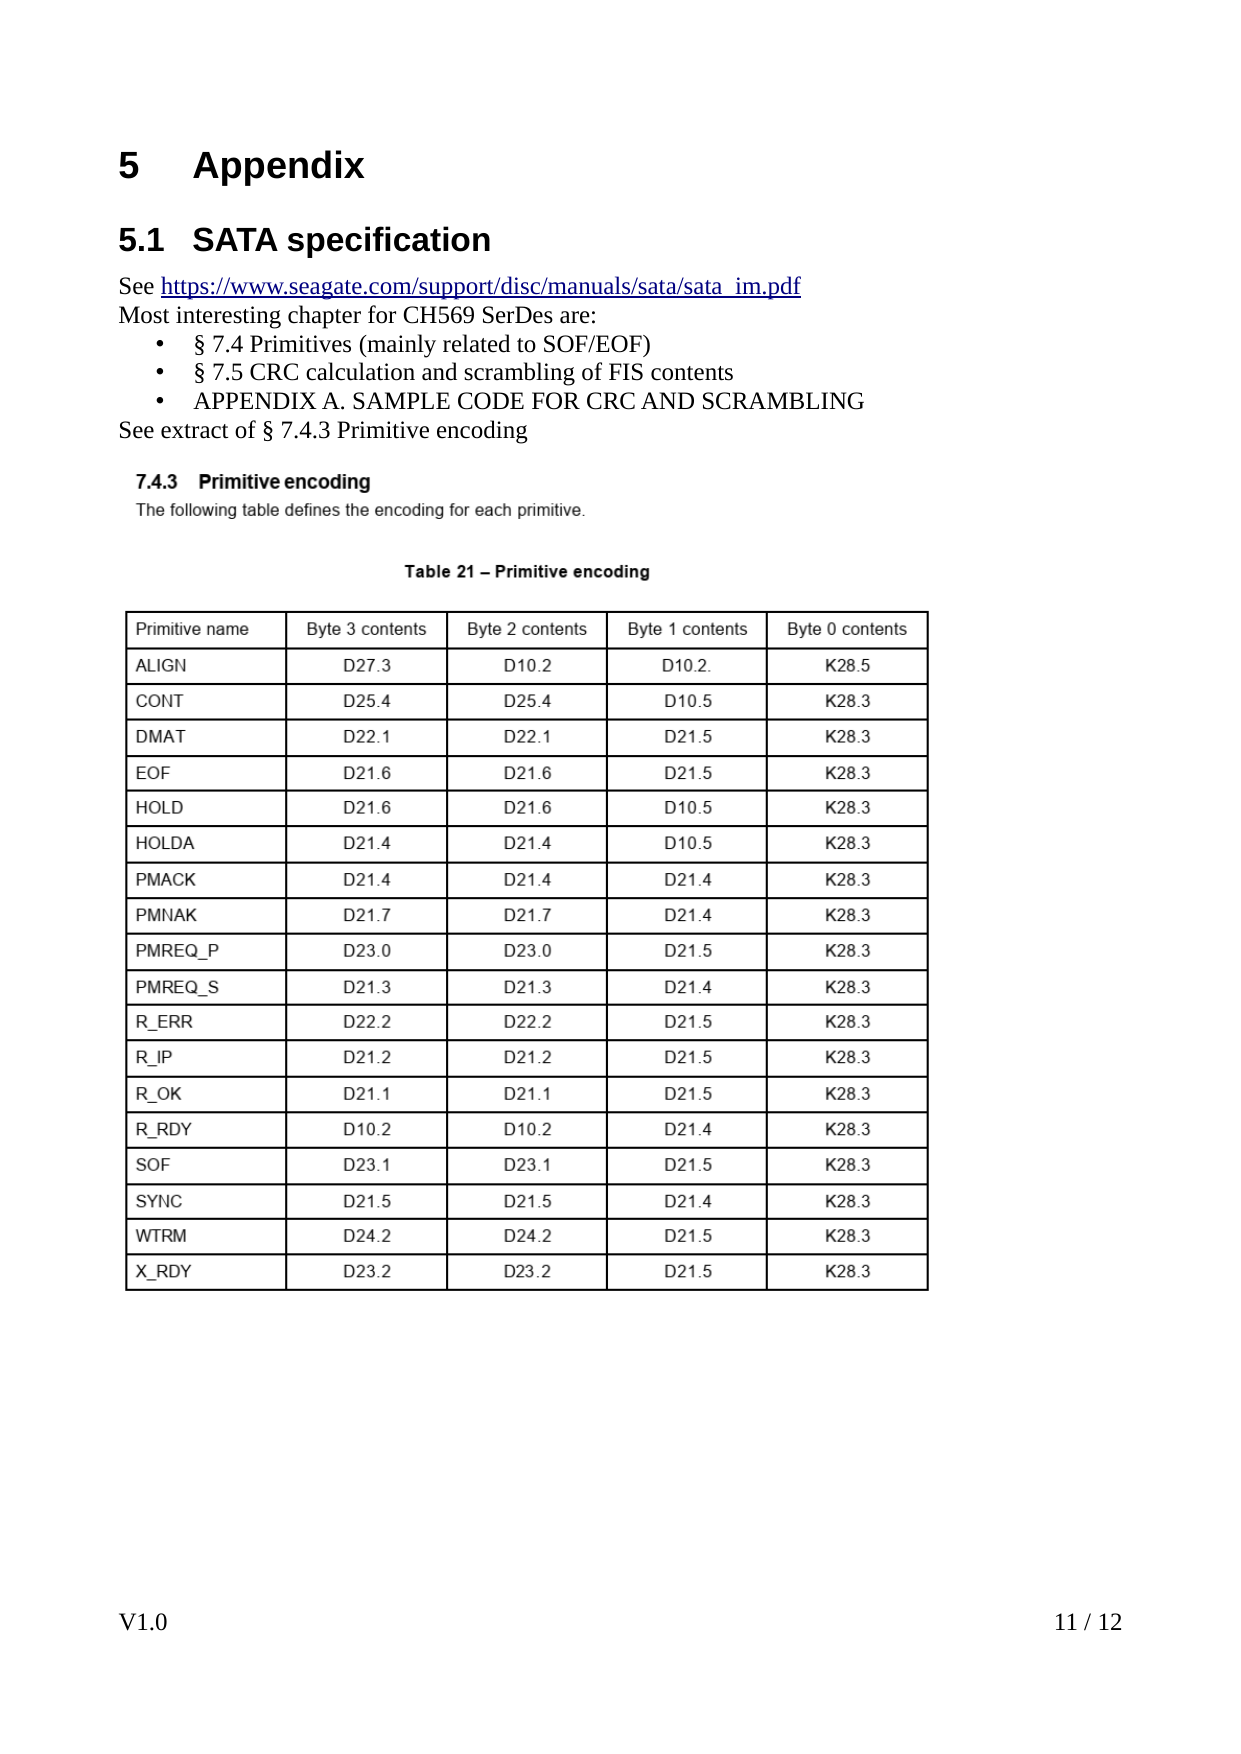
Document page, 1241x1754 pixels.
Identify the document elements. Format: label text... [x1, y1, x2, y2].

list § 7.5 CRC calculation and scrambling of FIS contents [156, 357, 1122, 386]
subtitle Appendix [118, 143, 1122, 187]
text Most interesting chapter for CH569 SerDes are: [118, 300, 1122, 329]
list APPENDIX A. SAMPLE CODE FOR CRC AND SCRAMBLING [156, 386, 1122, 415]
subtitle SATA specification [118, 220, 1122, 259]
list § 7.4 Primitives (mainly related to SOF/EOF) [156, 329, 1122, 357]
text See extract of § 7.4.3 Primitive encoding [118, 415, 1122, 472]
text See https://www.seagate.com/support/disc/manuals/sata/sata_im.pdf [118, 271, 1122, 300]
picture [118, 472, 934, 1293]
